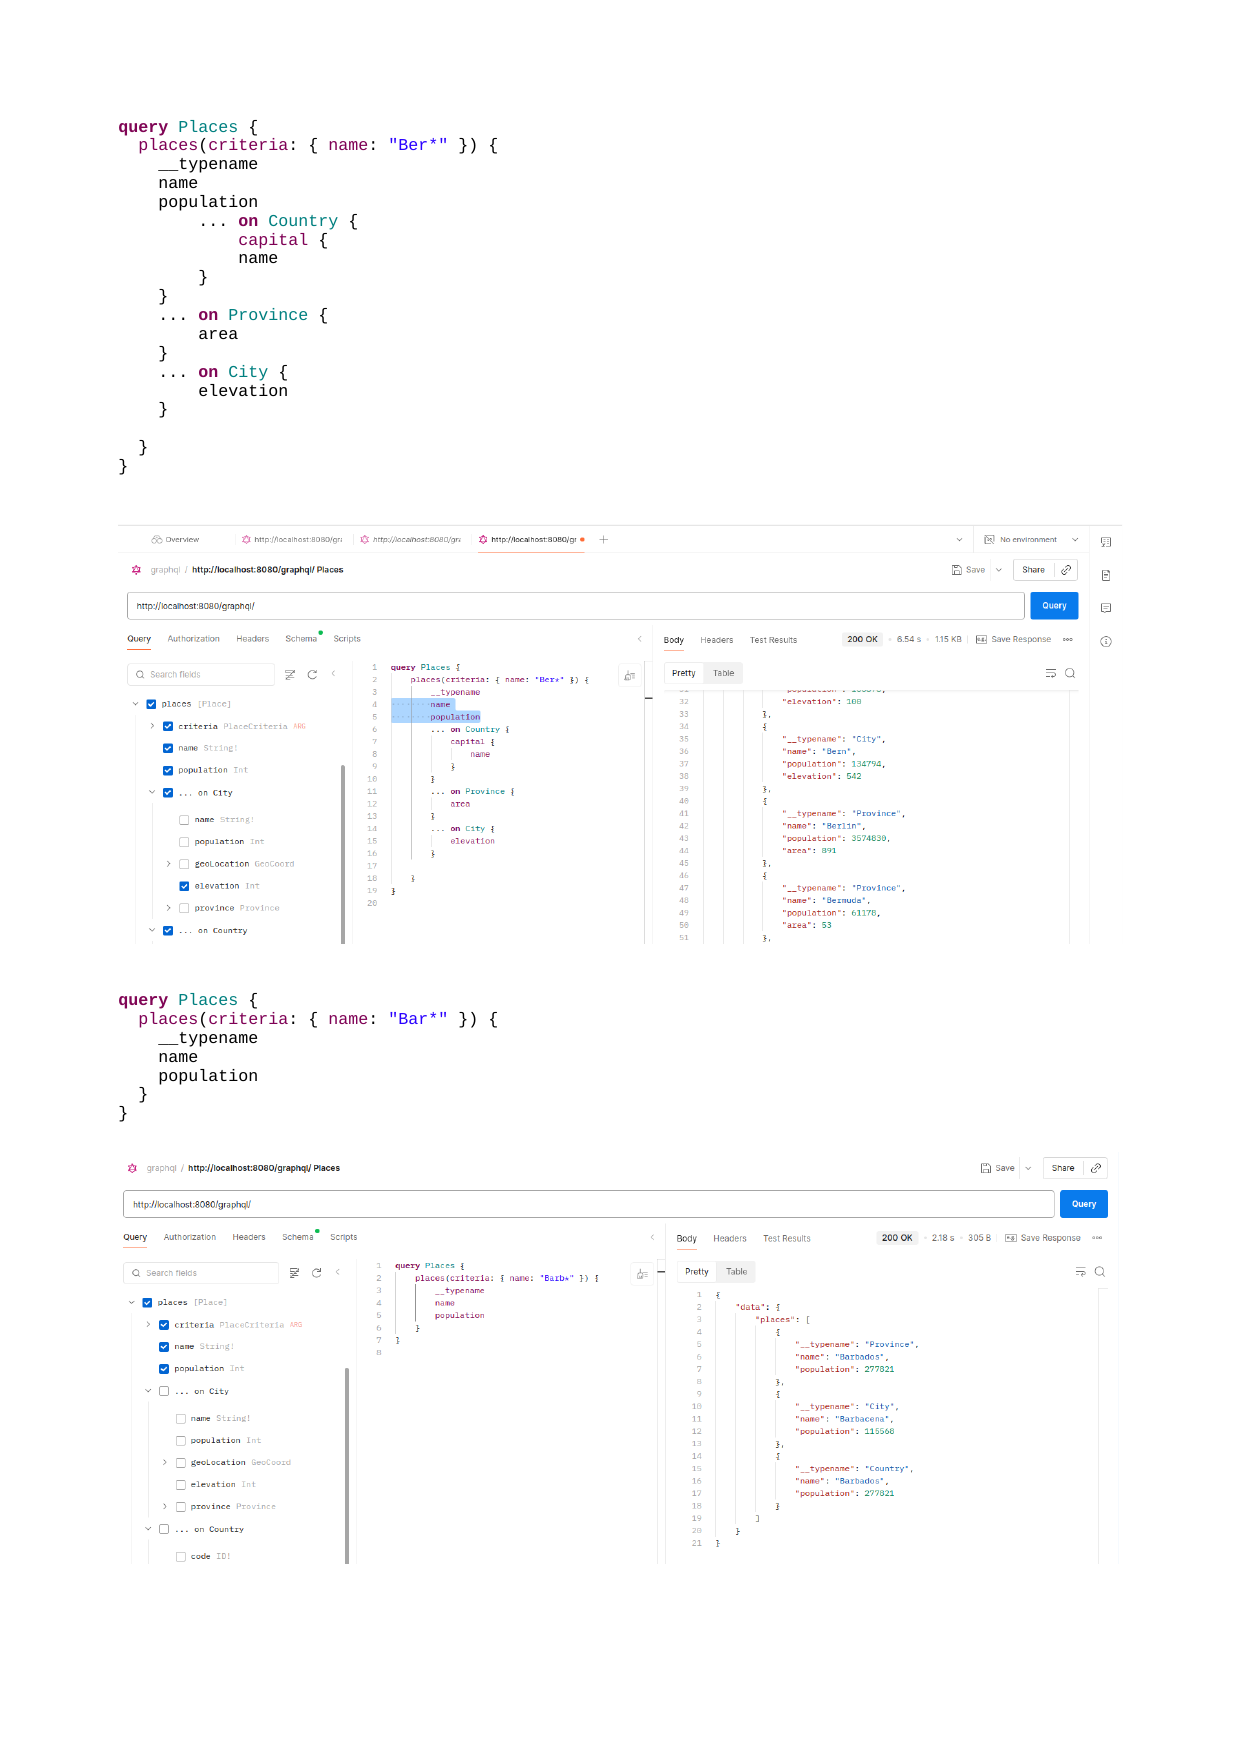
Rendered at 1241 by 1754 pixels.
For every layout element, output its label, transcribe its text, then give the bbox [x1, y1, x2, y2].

text __typename [258, 156, 1122, 175]
text population [258, 1067, 1122, 1086]
picture [118, 524, 1123, 944]
text population [118, 193, 1122, 212]
text name [198, 1048, 1122, 1067]
text } [168, 288, 1122, 307]
text __typename [258, 1029, 1122, 1048]
text } [168, 344, 1122, 363]
text name [198, 175, 1122, 193]
text ... on Province { [328, 307, 1122, 326]
text capital { [328, 231, 1122, 250]
text } [208, 269, 1122, 288]
text } [128, 1105, 1122, 1124]
text } [148, 1086, 1122, 1105]
text places(criteria: { name: "Bar*" }) { [498, 1011, 1122, 1029]
picture [114, 1152, 1119, 1564]
text area [238, 326, 1122, 344]
text } [148, 439, 1122, 457]
text name [278, 250, 1122, 269]
text query Places { [258, 118, 1122, 137]
text places(criteria: { name: "Ber*" }) { [498, 137, 1122, 156]
text ... on City { [288, 363, 1122, 382]
text elevation [288, 382, 1122, 401]
text ... on Country { [118, 212, 1122, 231]
text } [118, 457, 1122, 476]
text } [168, 401, 1122, 420]
text query Places { [258, 992, 1122, 1011]
